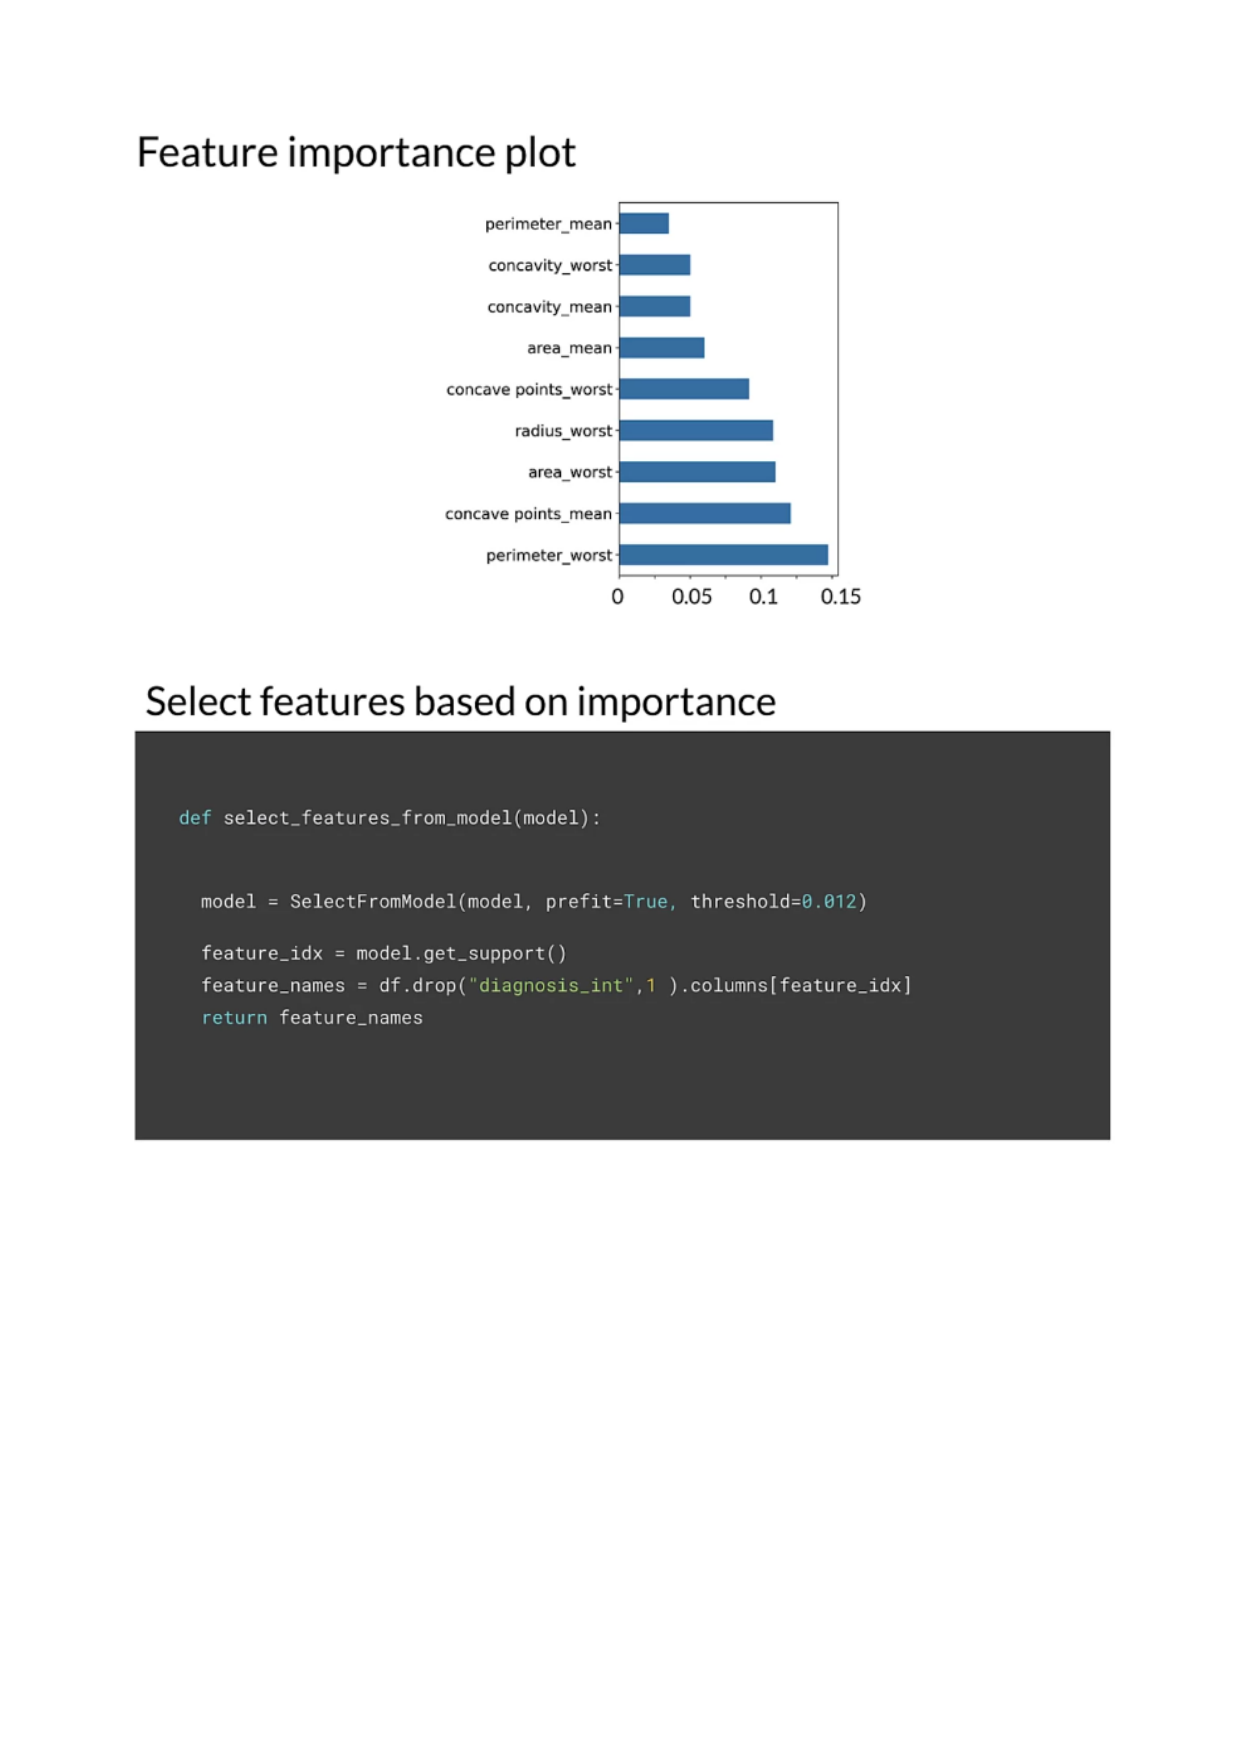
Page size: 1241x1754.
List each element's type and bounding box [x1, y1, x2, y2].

picture [118, 671, 1123, 1154]
picture [118, 118, 1123, 614]
